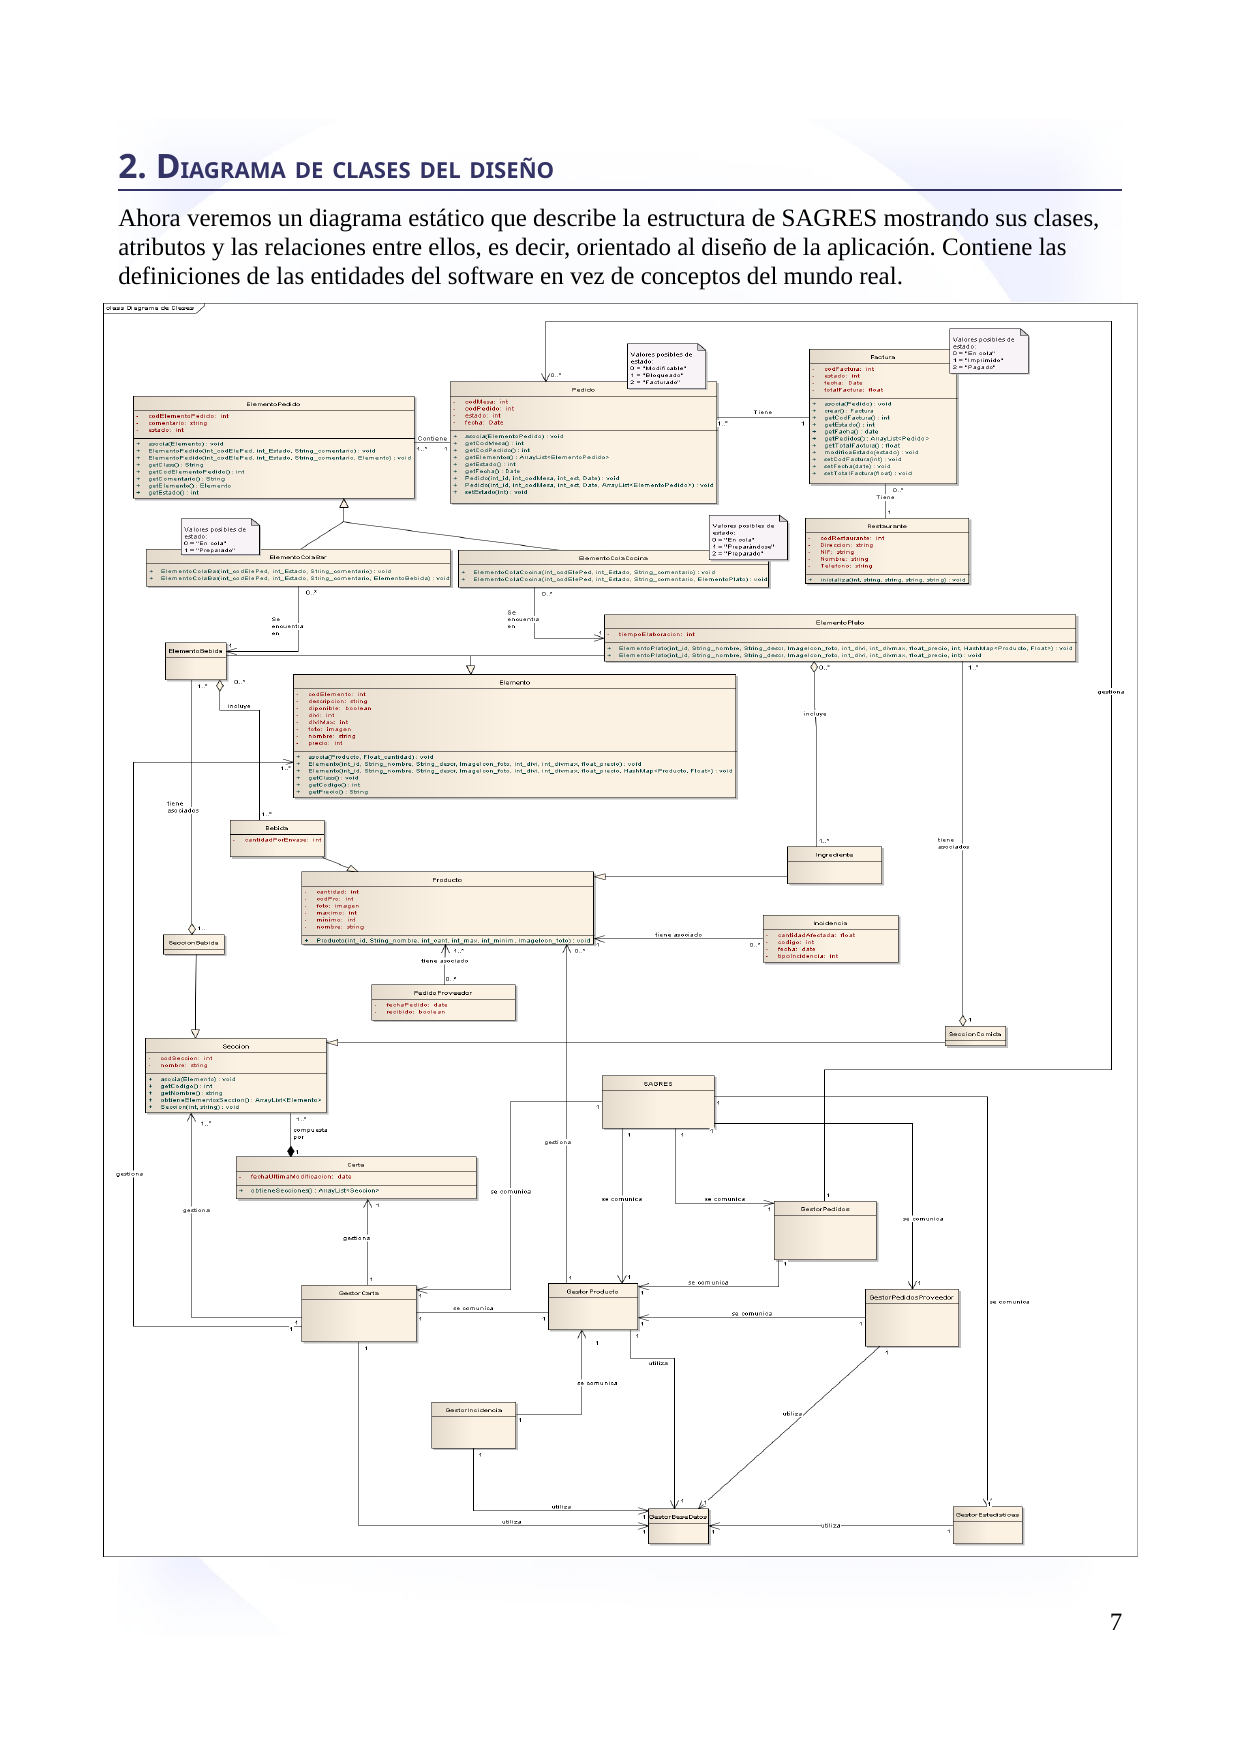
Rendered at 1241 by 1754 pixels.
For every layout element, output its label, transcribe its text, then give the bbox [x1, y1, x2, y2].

subtitle 2. Diagrama de clases del diseño [118, 143, 1122, 189]
picture [118, 118, 1122, 143]
picture [118, 191, 1122, 203]
text Ahora veremos un diagrama estático que describe la estructura de SAGRES mostrando sus clases, atributos y las relaciones entre ellos, es decir, orientado al diseño de la aplicación. Contiene las definiciones de las entidades del software en vez de conceptos del mundo real. [118, 203, 1122, 290]
picture [102, 290, 1138, 1636]
